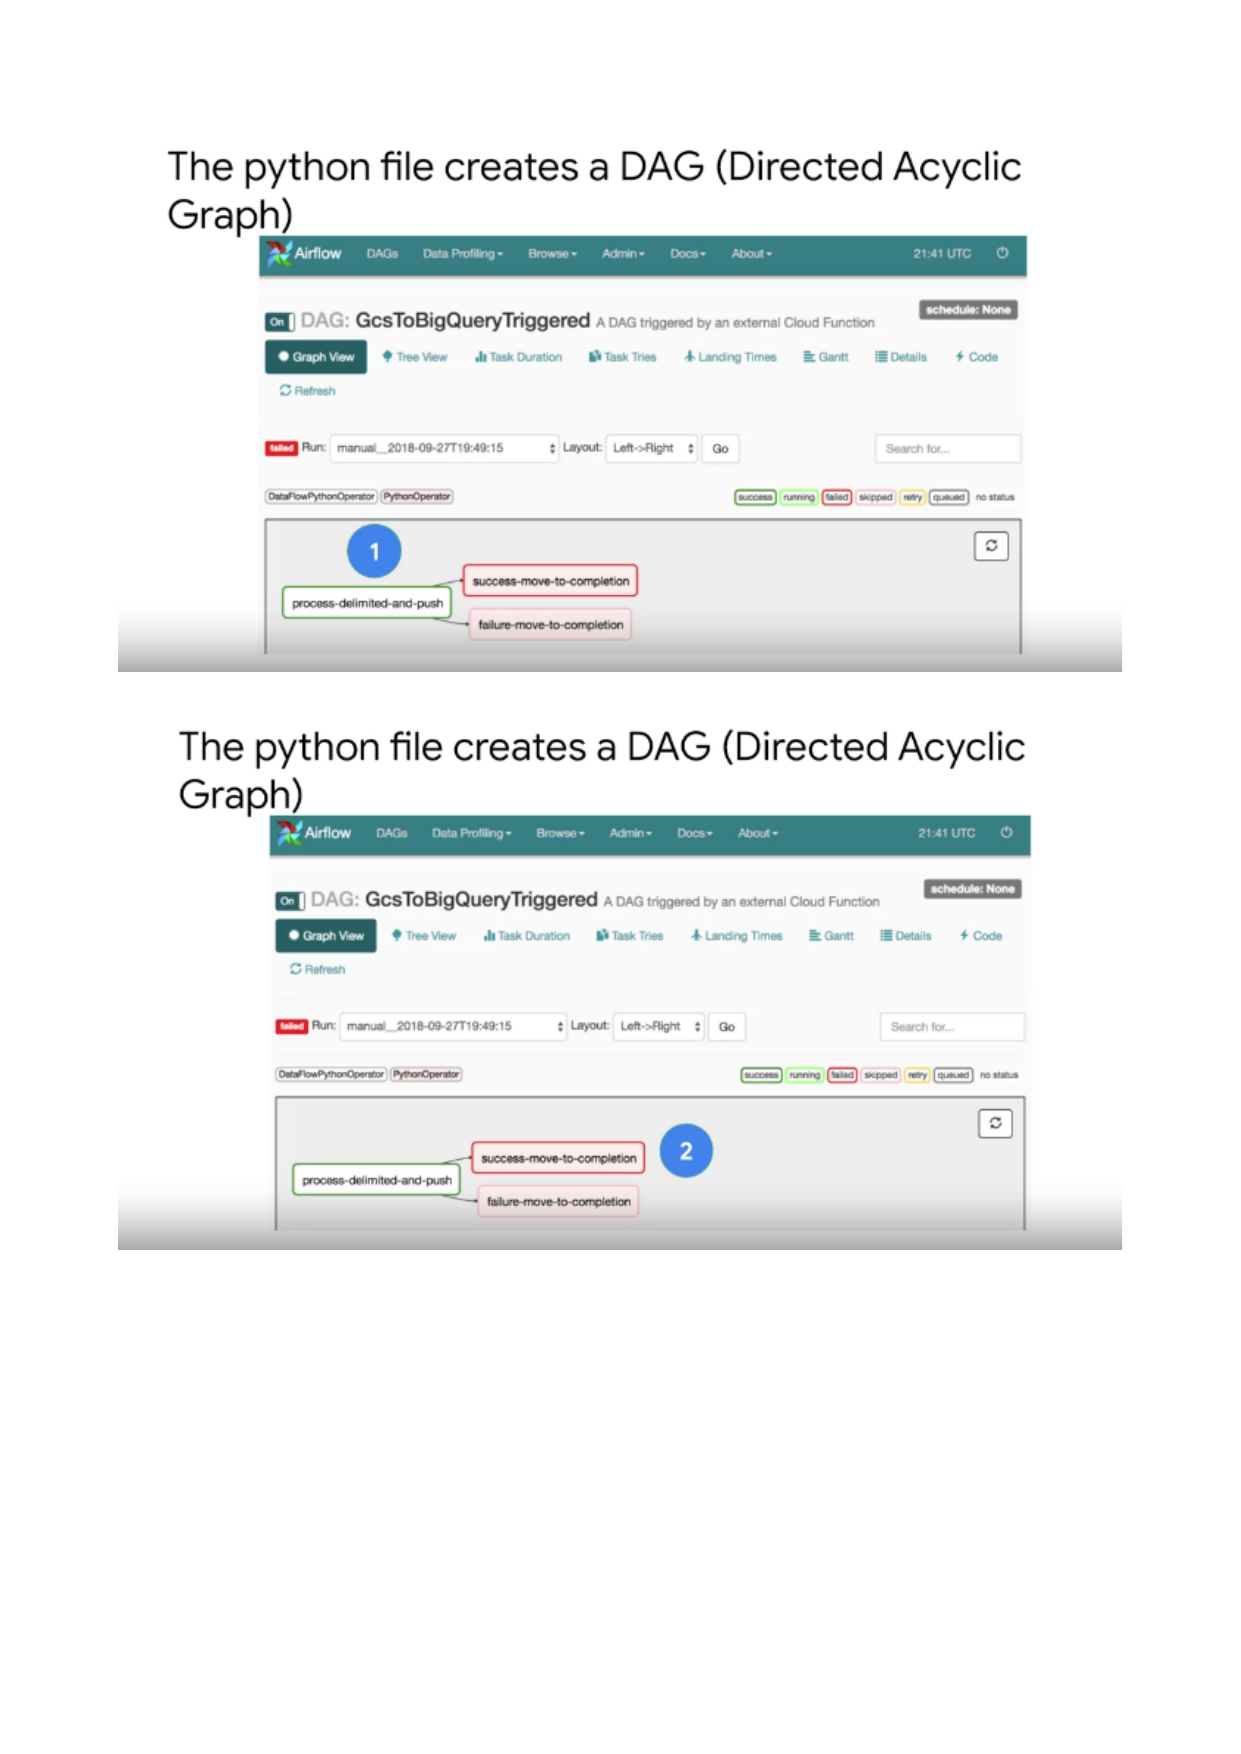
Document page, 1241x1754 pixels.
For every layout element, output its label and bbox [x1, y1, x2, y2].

picture [118, 700, 1123, 1250]
picture [118, 118, 1123, 672]
